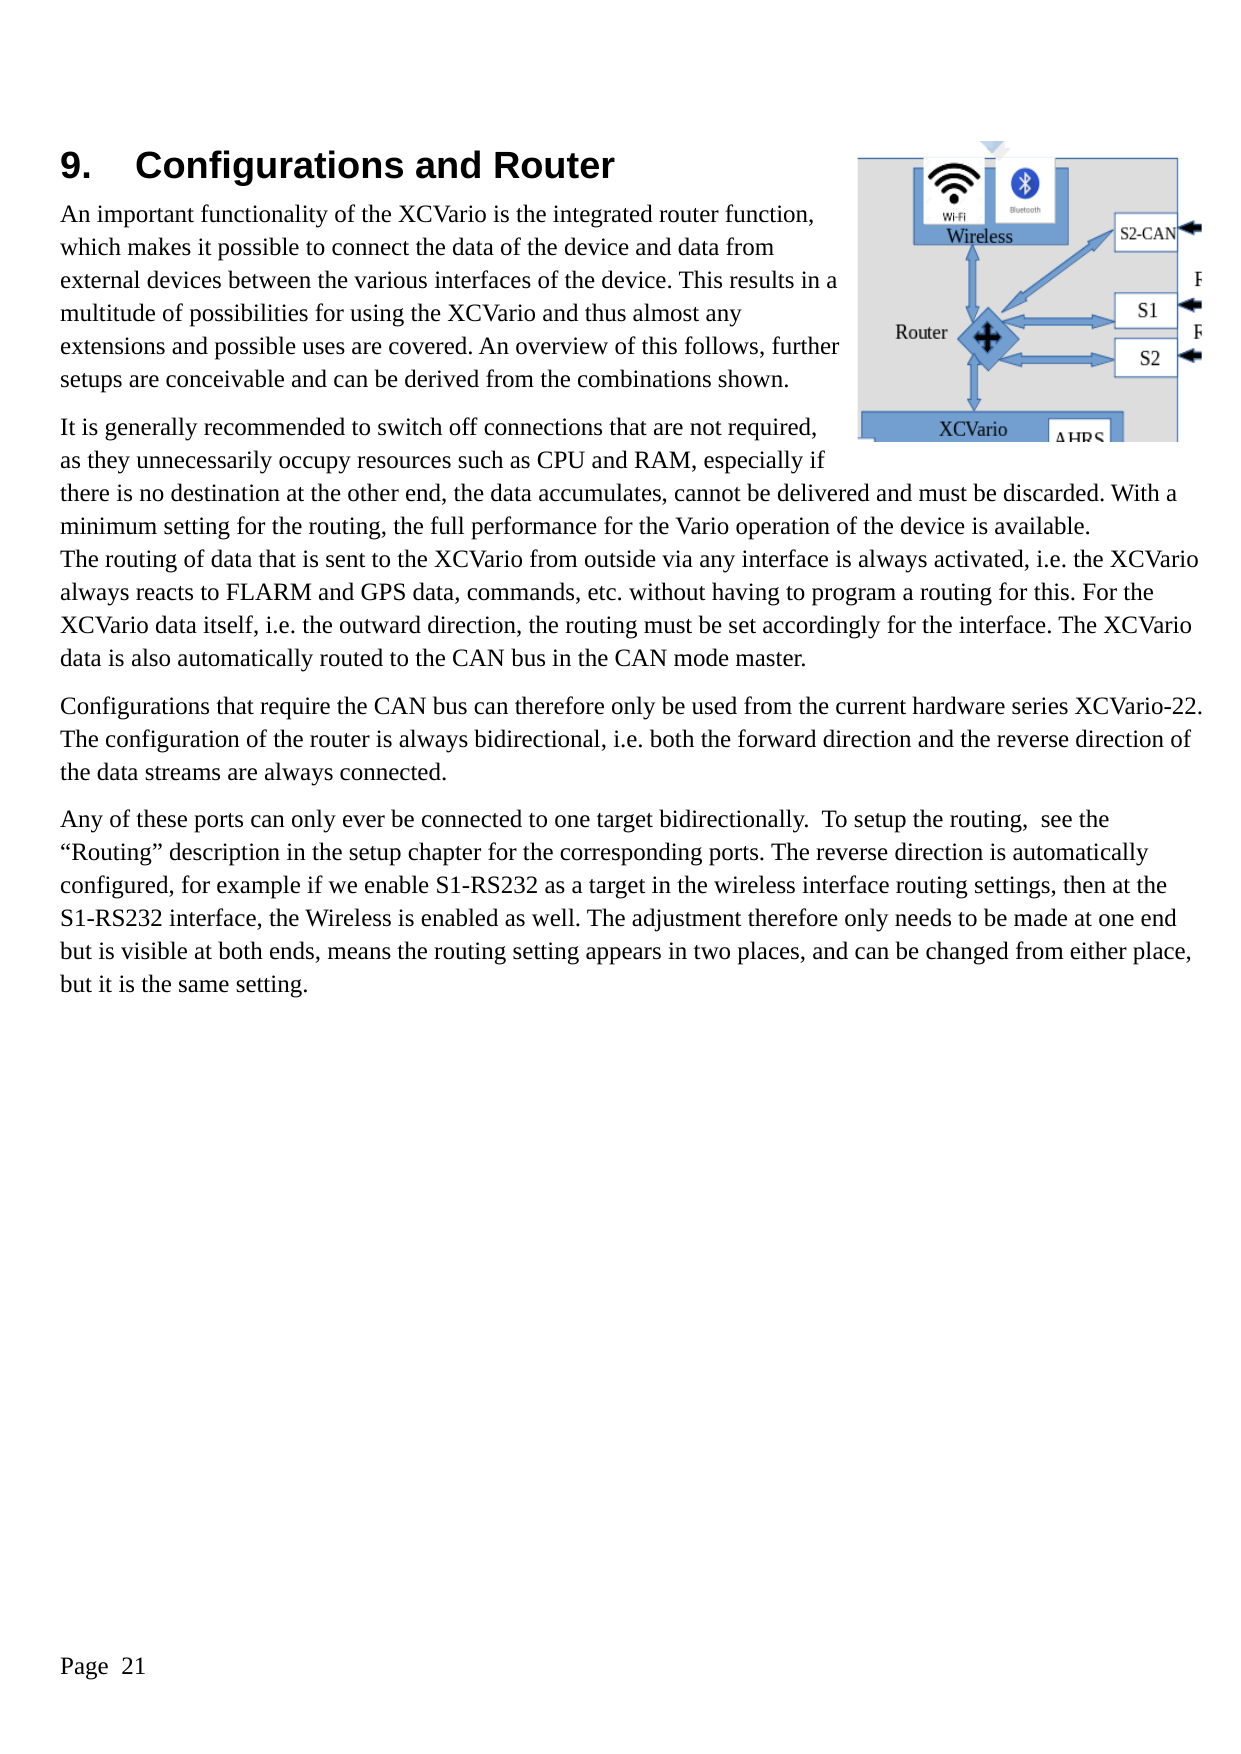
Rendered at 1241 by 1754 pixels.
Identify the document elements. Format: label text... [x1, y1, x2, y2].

text It is generally recommended to switch off connections that are not required, as they unnecessarily occupy resources such as CPU and RAM, especially if there is no destination at the other end, the data accumulates, cannot be delivered and must be discarded. With a minimum setting for the routing, the full performance for the Vario operation of the device is available. The routing of data that is sent to the XCVario from outside via any interface is always activated, i.e. the XCVario always reacts to FLARM and GPS data, commands, etc. without having to program a routing for this. For the XCVario data itself, i.e. the outward direction, the routing must be set accordingly for the interface. The XCVario data is also automatically routed to the CAN bus in the CAN mode master. [60, 412, 1207, 672]
text Any of these ports can only ever be connected to one target bidirectionally. To setup the routing, see the “Routing” description in the setup chapter for the corresponding ports. The reverse direction is automatically configured, for example if we enable S1-RS232 as a target in the wireless interface routing settings, then at the S1-RS232 interface, the Wireless is enabled as well. The adjustment therefore only needs to be made at one end but is visible at both ends, means the routing setting appears in two places, and can be changed from either place, but it is the same setting. [60, 804, 1207, 998]
picture [857, 141, 1202, 442]
text Configurations that require the CAN bus can therefore only be used from the current hardware series XCVario-22. The configuration of the router is always bidirectional, i.e. both the forward direction and the reverse direction of the data streams are always connected. [60, 691, 1207, 786]
subtitle Configurations and Router [60, 143, 857, 187]
text An important functionality of the XCVario is the integrated router function, which makes it possible to connect the data of the device and data from external devices between the various interfaces of the device. This results in a multitude of possibilities for using the XCVario and thus almost any extensions and possible uses are covered. An overview of this follows, further setups are conceivable and can be derived from the combinations shown. [60, 199, 857, 393]
